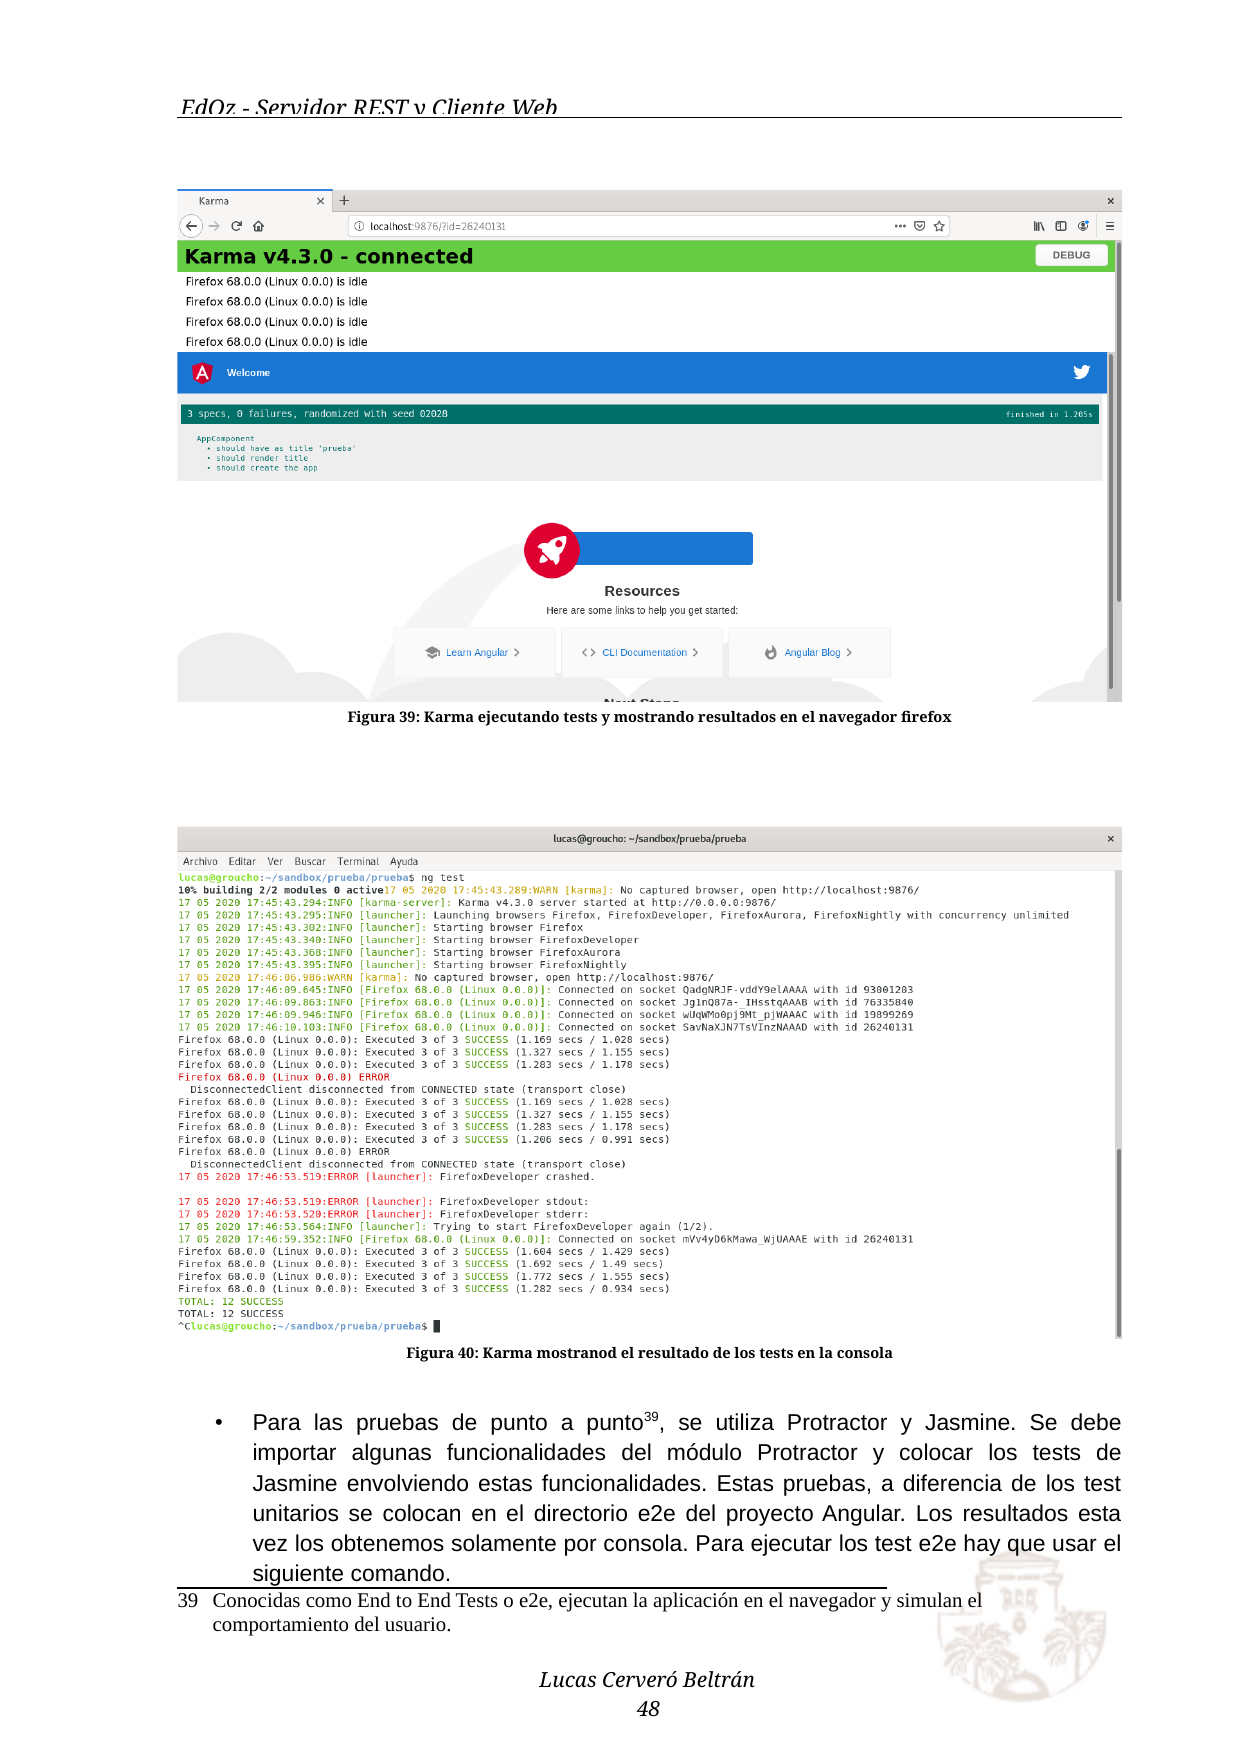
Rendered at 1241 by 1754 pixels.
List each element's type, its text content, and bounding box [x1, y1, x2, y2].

list Para las pruebas de punto a punto, se utiliza Protractor y Jasmine. Se debe importar algunas funcionalidades del módulo Protractor y colocar los tests de Jasmine envolviendo estas funcionalidades. Estas pruebas, a diferencia de los test unitarios se colocan en el directorio e2e del proyecto Angular. Los resultados esta vez los obtenemos solamente por consola. Para ejecutar los test e2e hay que usar el siguiente comando. [215, 1409, 1122, 1586]
picture [177, 189, 1123, 702]
text Figura 39: Karma ejecutando tests y mostrando resultados en el navegador firefox [177, 702, 1122, 726]
list Conocidas como End to End Tests o e2e, ejecutan la aplicación en el navegador y simulan el comportamiento del usuario. [177, 1588, 1122, 1636]
text Figura 40: Karma mostranod el resultado de los tests en la consola [177, 1339, 1122, 1363]
picture [177, 826, 1123, 1339]
